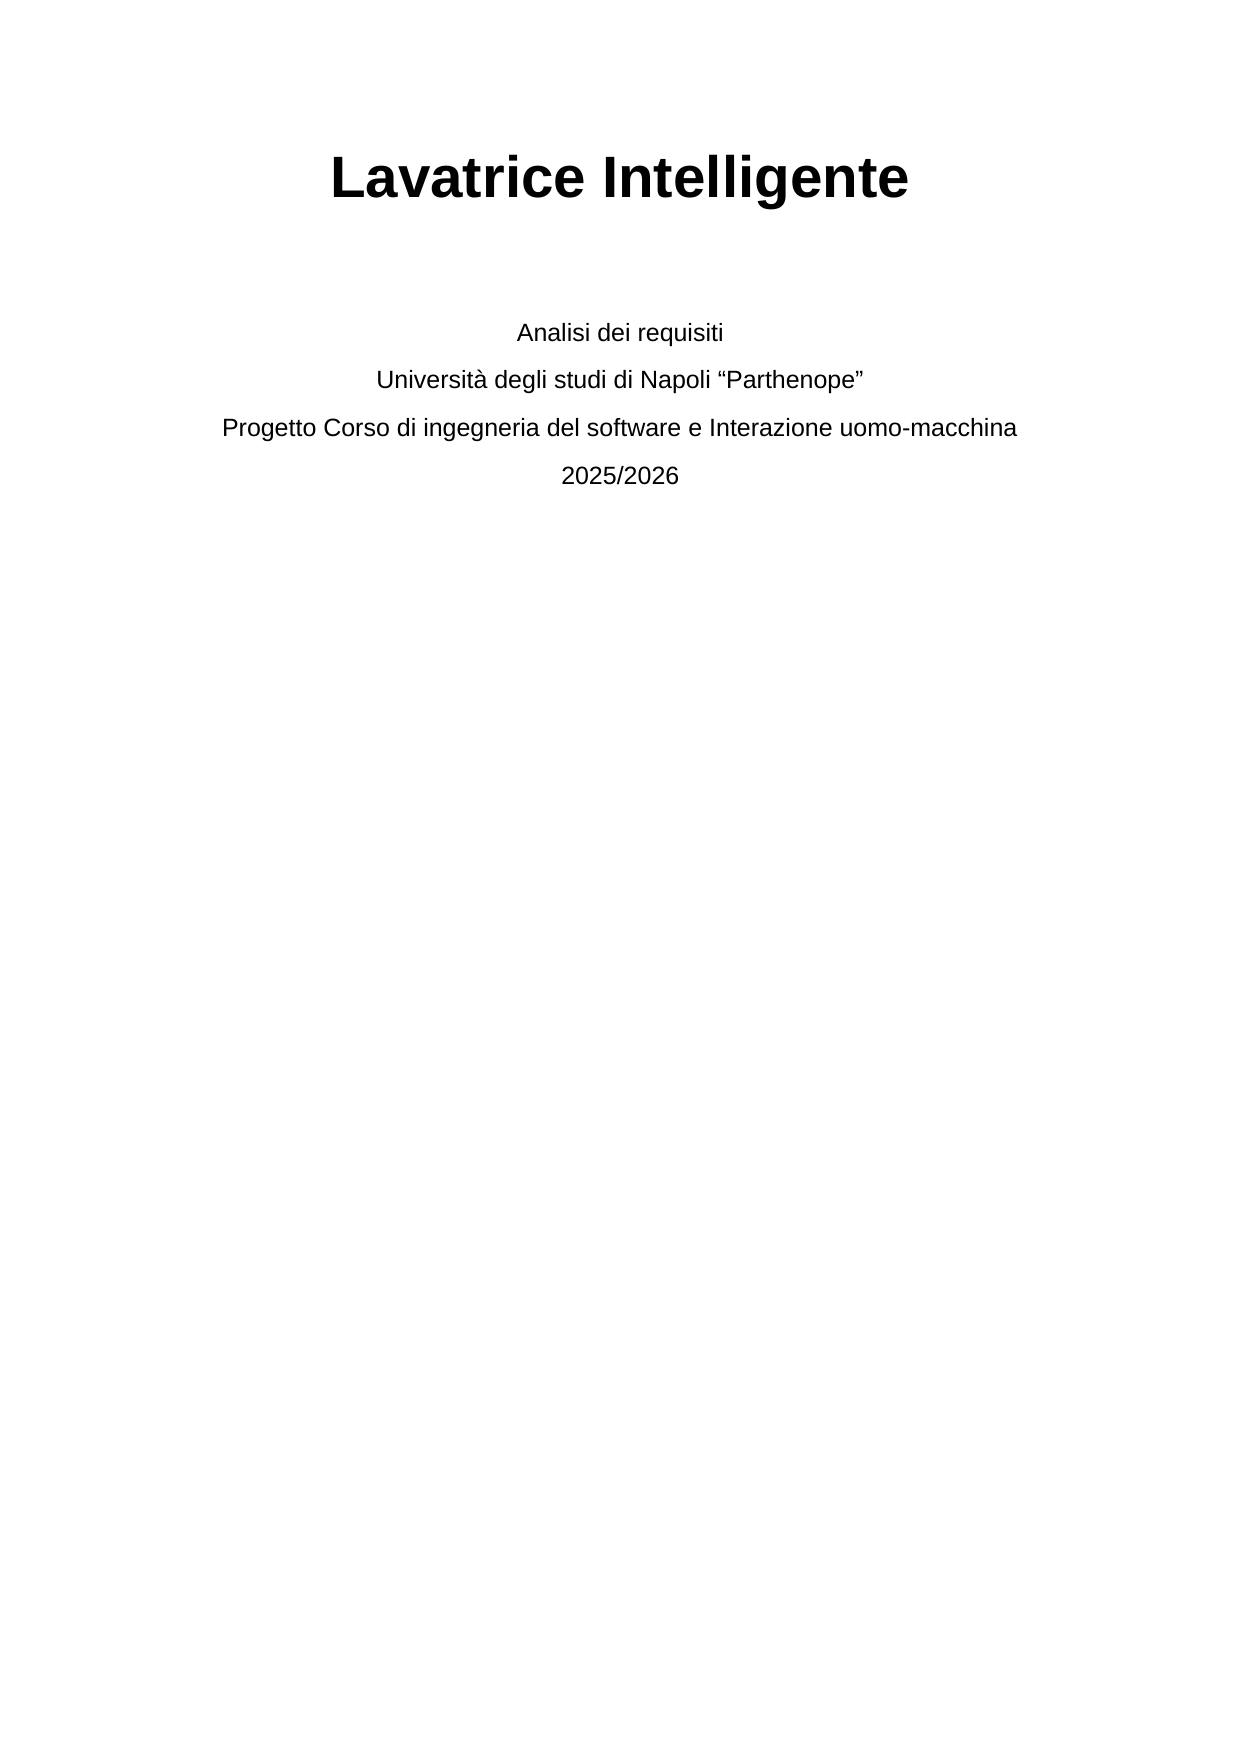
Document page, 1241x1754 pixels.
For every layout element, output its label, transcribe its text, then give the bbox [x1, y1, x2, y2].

title Lavatrice Intelligente [118, 143, 1122, 210]
text Università degli studi di Napoli “Parthenope” [118, 366, 1122, 394]
text Analisi dei requisiti [118, 318, 1122, 347]
text Progetto Corso di ingegneria del software e Interazione uomo-macchina [118, 413, 1122, 442]
text 2025/2026 [118, 461, 1122, 489]
